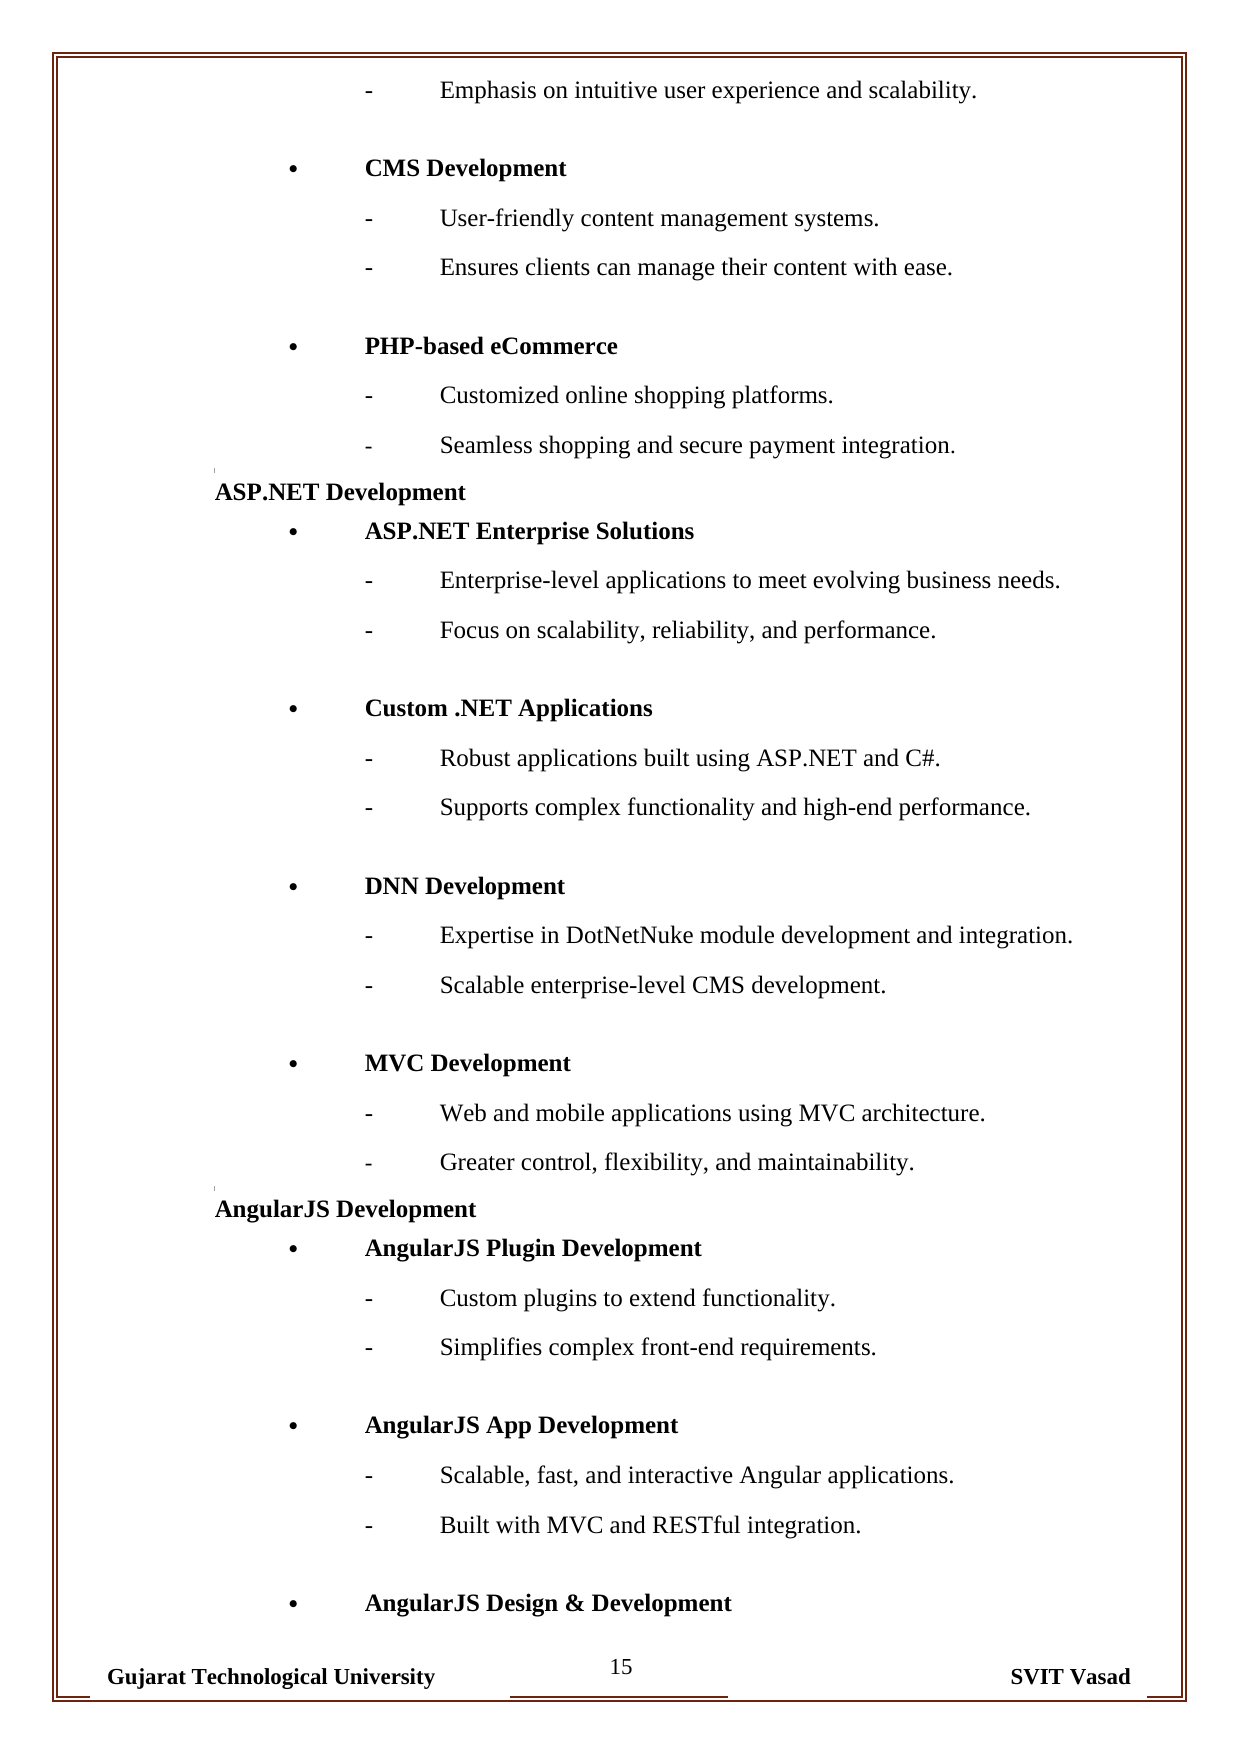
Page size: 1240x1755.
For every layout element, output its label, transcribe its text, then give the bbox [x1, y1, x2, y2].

list Custom .NET Applications [289, 693, 1102, 722]
list Scalable enterprise-level CMS development. [364, 970, 1102, 1027]
list Built with MVC and RESTful integration. [364, 1510, 1102, 1567]
list User-friendly content management systems. [364, 203, 1102, 232]
list Enterprise-level applications to meet evolving business needs. [364, 565, 1102, 594]
list MVC Development [289, 1048, 1102, 1077]
list DNN Development [289, 871, 1102, 899]
list Seamless shopping and secure payment integration. [364, 430, 1102, 459]
list Ensures clients can manage their content with ease. [364, 252, 1102, 310]
subtitle AngularJS Development [214, 1194, 1102, 1223]
list Greater control, flexibility, and maintainability. [364, 1147, 1102, 1176]
list Custom plugins to extend functionality. [364, 1283, 1102, 1311]
list AngularJS Design & Development [289, 1588, 1102, 1617]
list Customized online shopping platforms. [364, 380, 1102, 409]
list Focus on scalability, reliability, and performance. [364, 615, 1102, 672]
list PHP-based eCommerce [289, 331, 1102, 359]
list Emphasis on intuitive user experience and scalability. [364, 75, 1102, 132]
list Simplifies complex front-end requirements. [364, 1332, 1102, 1390]
list Supports complex functionality and high-end performance. [364, 792, 1102, 850]
list AngularJS Plugin Development [289, 1233, 1102, 1262]
list ASP.NET Enterprise Solutions [289, 516, 1102, 544]
list AngularJS App Development [289, 1411, 1102, 1439]
subtitle ASP.NET Development [214, 477, 1102, 505]
list Expertise in DotNetNuke module development and integration. [364, 920, 1102, 949]
list Web and mobile applications using MVC architecture. [364, 1098, 1102, 1127]
list CMS Development [289, 153, 1102, 182]
list Robust applications built using ASP.NET and C#. [364, 743, 1102, 772]
list Scalable, fast, and interactive Angular applications. [364, 1460, 1102, 1489]
